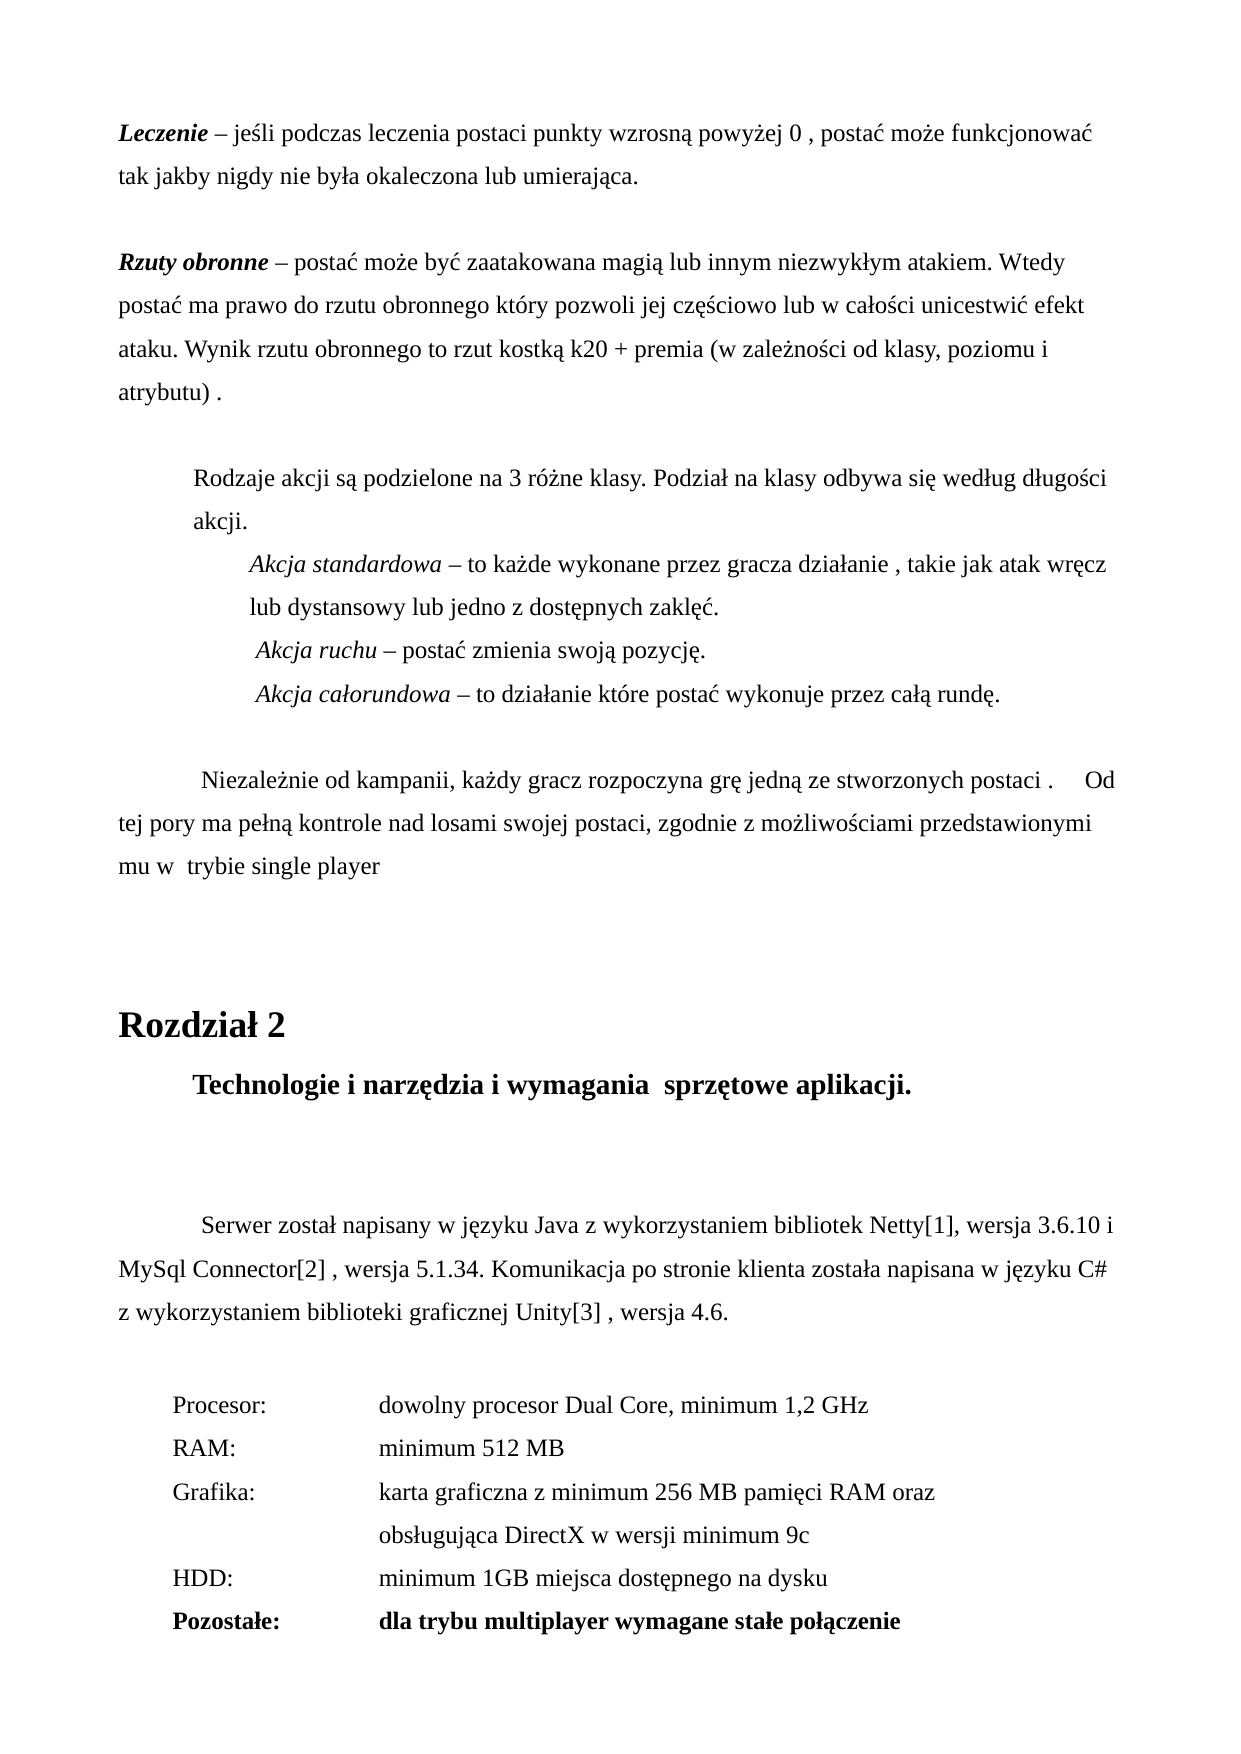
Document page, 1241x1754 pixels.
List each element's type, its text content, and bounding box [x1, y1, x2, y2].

text Rzuty obronne – postać może być zaatakowana magią lub innym niezwykłym atakiem. Wtedy postać ma prawo do rzutu obronnego który pozwoli jej częściowo lub w całości unicestwić efekt ataku. Wynik rzutu obronnego to rzut kostką k20 + premia (w zależności od klasy, poziomu i atrybutu) . [118, 247, 1122, 406]
text RAM: minimum 512 MB [118, 1433, 1122, 1462]
text Procesor: dowolny procesor Dual Core, minimum 1,2 GHz [118, 1390, 1122, 1419]
text Niezależnie od kampanii, każdy gracz rozpoczyna grę jedną ze stworzonych postaci . Od tej pory ma pełną kontrole nad losami swojej postaci, zgodnie z możliwościami przedstawionymi mu w trybie single player [118, 765, 1122, 880]
text Rodzaje akcji są podzielone na 3 różne klasy. Podział na klasy odbywa się według długości akcji. [193, 463, 1122, 535]
text Serwer został napisany w języku Java z wykorzystaniem bibliotek Netty[1], wersja 3.6.10 i MySql Connector[2] , wersja 5.1.34. Komunikacja po stronie klienta została napisana w języku C# z wykorzystaniem biblioteki graficznej Unity[3] , wersja 4.6. [118, 1211, 1122, 1326]
text Akcja ruchu – postać zmienia swoją pozycję. Akcja całorundowa – to działanie które postać wykonuje przez całą rundę. [249, 636, 1122, 707]
text Technologie i narzędzia i wymagania sprzętowe aplikacji. [118, 1067, 1122, 1100]
text Pozostałe: dla trybu multiplayer wymagane stałe połączenie [118, 1606, 1122, 1635]
text Rozdział 2 [118, 1002, 1122, 1045]
text Grafika: karta graficzna z minimum 256 MB pamięci RAM oraz obsługująca DirectX w wersji minimum 9c [118, 1477, 1122, 1548]
text Leczenie – jeśli podczas leczenia postaci punkty wzrosną powyżej 0 , postać może funkcjonować tak jakby nigdy nie była okaleczona lub umierająca. [118, 118, 1122, 190]
text Akcja standardowa – to każde wykonane przez gracza działanie , takie jak atak wręcz lub dystansowy lub jedno z dostępnych zaklęć. [249, 549, 1122, 621]
text HDD: minimum 1GB miejsca dostępnego na dysku [118, 1563, 1122, 1592]
